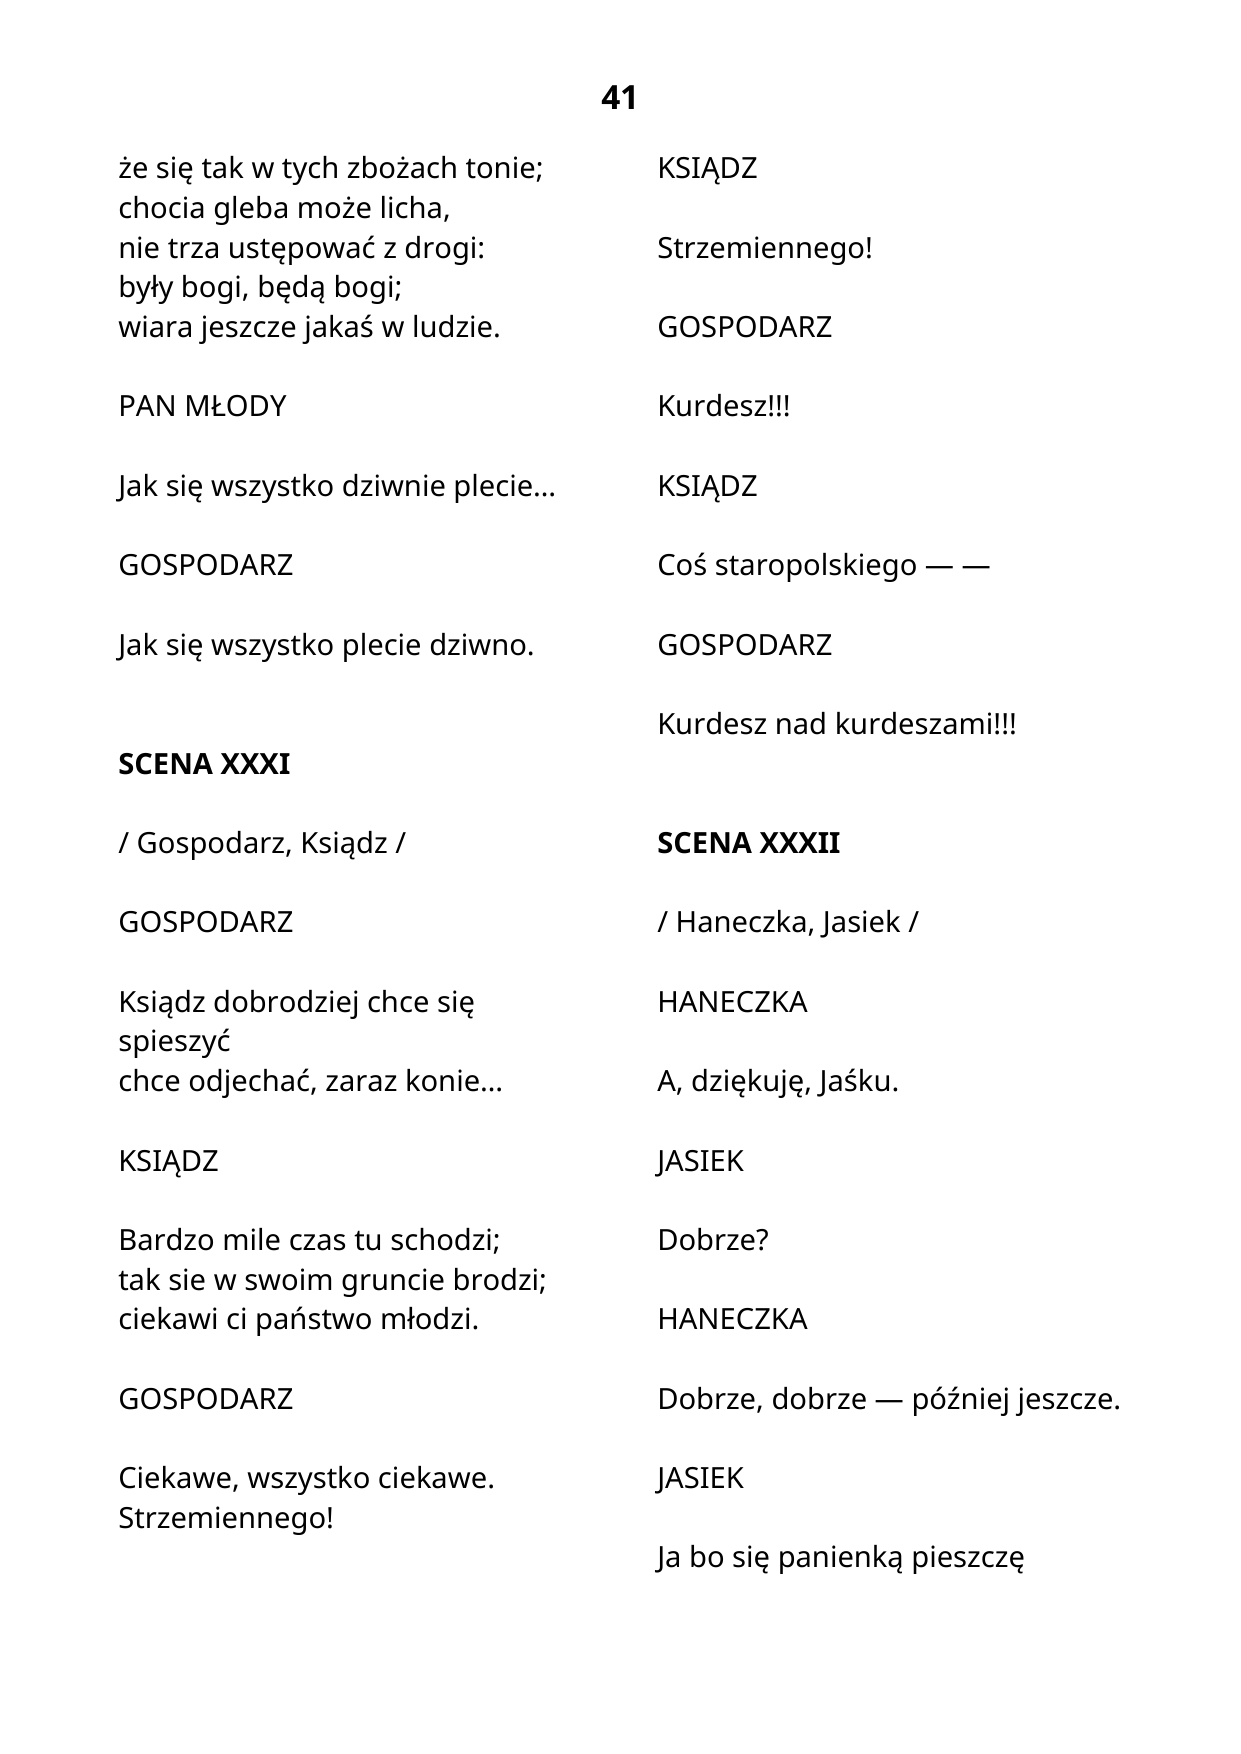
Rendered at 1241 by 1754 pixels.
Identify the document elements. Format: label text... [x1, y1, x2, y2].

text Jak się wszystko dziwnie plecie… [118, 465, 583, 505]
text PAN MŁODY [118, 386, 583, 425]
text Kurdesz!!! [657, 386, 1122, 425]
text Dobrze, dobrze — później jeszcze. [657, 1378, 1122, 1418]
text Ksiądz dobrodziej chce się spieszyć [118, 981, 583, 1060]
text GOSPODARZ [118, 902, 583, 941]
text chocia gleba może licha, [118, 187, 583, 227]
text Jak się wszystko plecie dziwno. [118, 624, 583, 663]
text HANECZKA [657, 1298, 1122, 1338]
text KSIĄDZ [657, 465, 1122, 505]
text Kurdesz nad kurdeszami!!! [657, 703, 1122, 743]
text GOSPODARZ [118, 1378, 583, 1418]
text Bardzo mile czas tu schodzi; [118, 1219, 583, 1259]
text nie trza ustępować z drogi: [118, 227, 583, 267]
text wiara jeszcze jakaś w ludzie. [118, 306, 583, 346]
text Strzemiennego! [118, 1497, 583, 1537]
text / Gospodarz, Ksiądz / [118, 822, 583, 862]
text GOSPODARZ [657, 624, 1122, 663]
text SCENA XXXI [118, 743, 583, 783]
text Ciekawe, wszystko ciekawe. [118, 1457, 583, 1497]
text Dobrze? [657, 1219, 1122, 1259]
text A, dziękuję, Jaśku. [657, 1060, 1122, 1100]
text SCENA XXXII [657, 822, 1122, 862]
text chce odjechać, zaraz konie… [118, 1060, 583, 1100]
text JASIEK [657, 1457, 1122, 1497]
text HANECZKA [657, 981, 1122, 1021]
text GOSPODARZ [118, 544, 583, 584]
text ciekawi ci państwo młodzi. [118, 1298, 583, 1338]
text były bogi, będą bogi; [118, 267, 583, 306]
text tak sie w swoim gruncie brodzi; [118, 1259, 583, 1298]
text Ja bo się panienką pieszczę [657, 1537, 1122, 1576]
text że się tak w tych zbożach tonie; [118, 148, 583, 187]
text KSIĄDZ [657, 148, 1122, 187]
text Strzemiennego! [657, 227, 1122, 267]
text JASIEK [657, 1140, 1122, 1179]
text / Haneczka, Jasiek / [657, 902, 1122, 941]
text Coś staropolskiego — — [657, 544, 1122, 584]
text KSIĄDZ [118, 1140, 583, 1179]
text GOSPODARZ [657, 306, 1122, 346]
